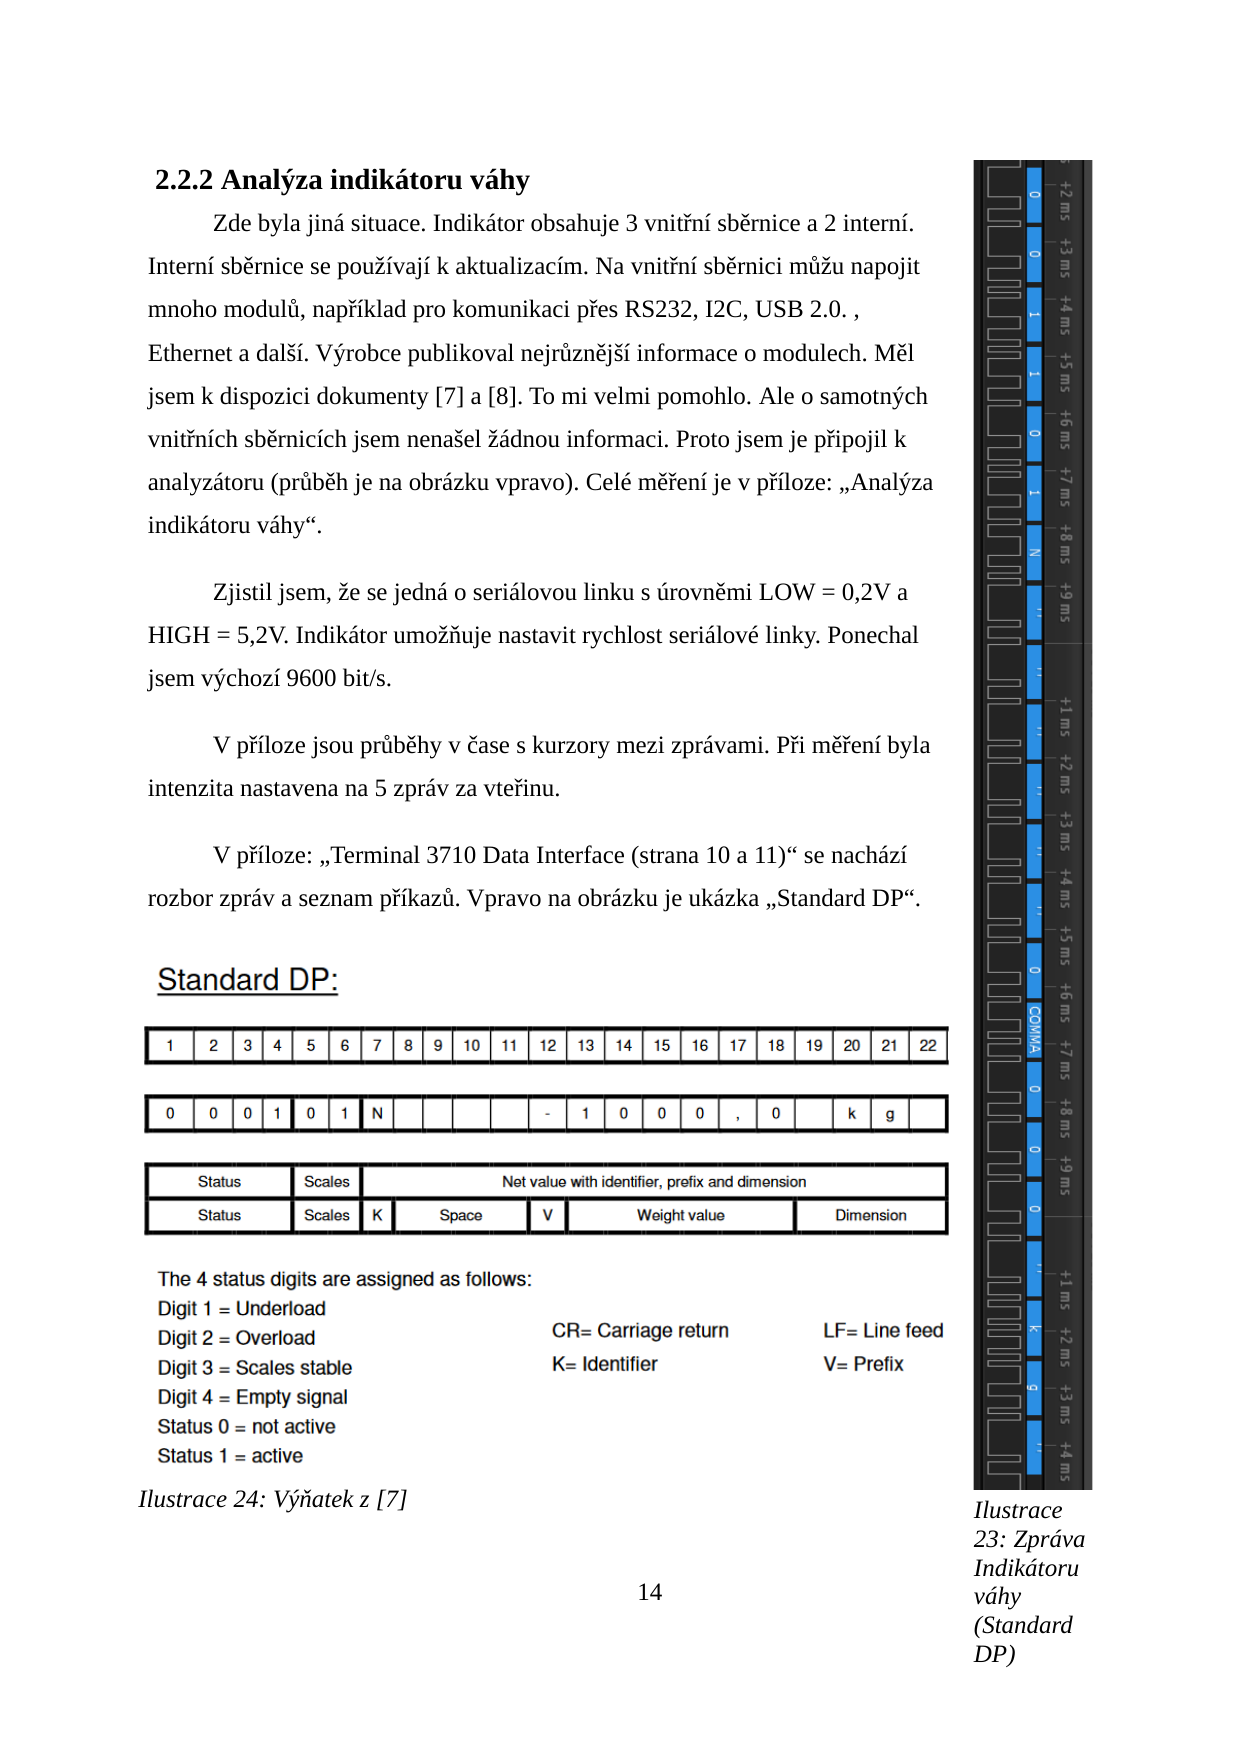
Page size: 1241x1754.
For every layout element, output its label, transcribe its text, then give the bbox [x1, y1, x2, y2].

picture [138, 949, 949, 1479]
text Zde byla jiná situace. Indikátor obsahuje 3 vnitřní sběrnice a 2 interní. Interní sběrnice se používají k aktualizacím. Na vnitřní sběrnici můžu napojit mnoho modulů, například pro komunikaci přes RS232, I2C, USB 2.0. , Ethernet a další. Výrobce publikoval nejrůznější informace o modulech. Měl jsem k dispozici dokumenty [7] a [8]. To mi velmi pomohlo. Ale o samotných vnitřních sběrnicích jsem nenašel žádnou informaci. Proto jsem je připojil k analyzátoru (průběh je na obrázku vpravo). Celé měření je v příloze: „Analýza indikátoru váhy“. [148, 208, 973, 539]
text V příloze: „Terminal 3710 Data Interface (strana 10 a 11)“ se nachází rozbor zpráv a seznam příkazů. Vpravo na obrázku je ukázka „Standard DP“. [148, 840, 973, 912]
list Ilustrace 23: Zpráva Indikátoru váhy (Standard DP) [974, 1490, 1093, 1668]
picture [973, 160, 1093, 1490]
text Zjistil jsem, že se jedná o seriálovou linku s úrovněmi LOW = 0,2V a HIGH = 5,2V. Indikátor umožňuje nastavit rychlost seriálové linky. Ponechal jsem výchozí 9600 bit/s. [148, 577, 973, 692]
text V příloze jsou průběhy v čase s kurzory mezi zprávami. Při měření byla intenzita nastavena na 5 zpráv za vteřinu. [148, 730, 973, 802]
text Ilustrace 24: Výňatek z [7] [138, 1479, 949, 1513]
subtitle [974, 148, 1093, 160]
subtitle Analýza indikátoru váhy [148, 162, 973, 196]
